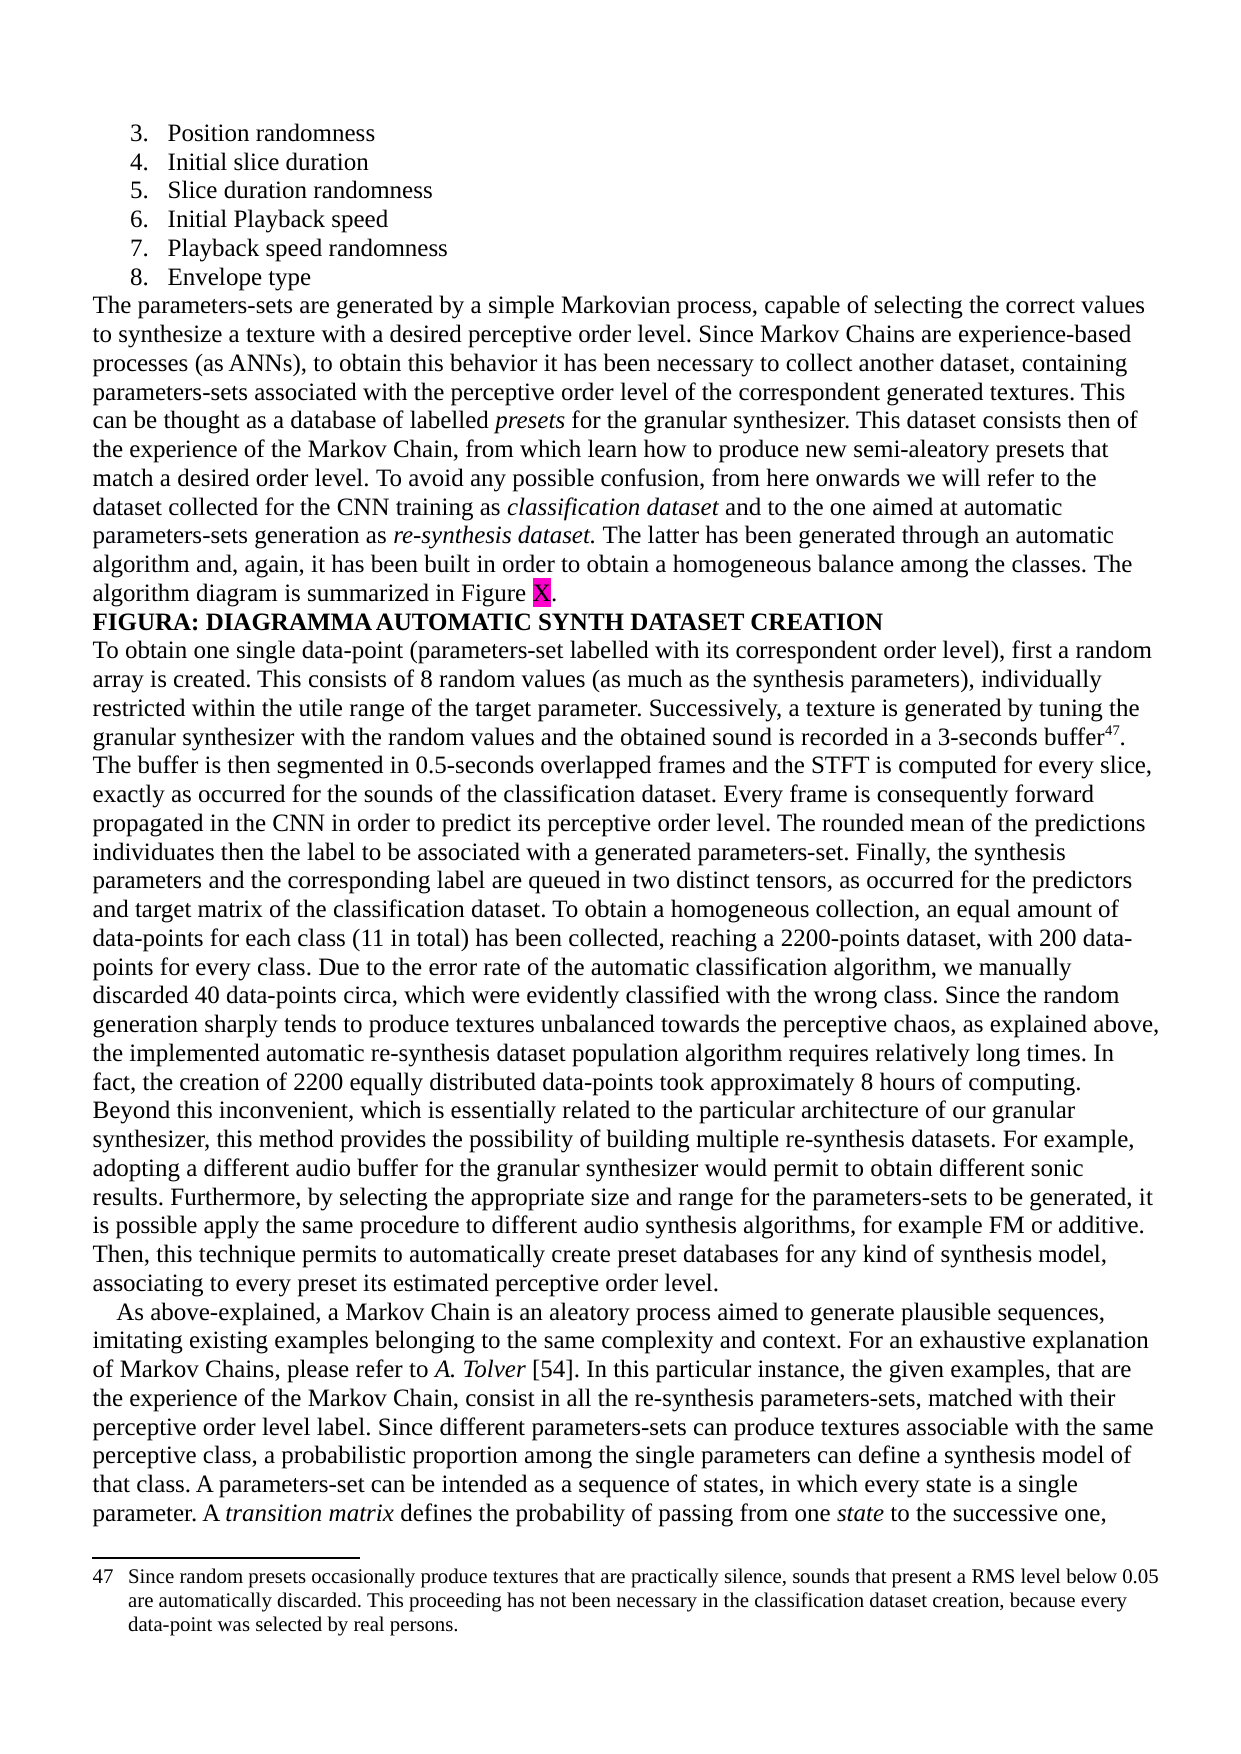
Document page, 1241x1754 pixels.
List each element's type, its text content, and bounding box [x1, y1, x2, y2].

text To obtain one single data-point (parameters-set labelled with its correspondent order level), first a random array is created. This consists of 8 random values (as much as the synthesis parameters), individually restricted within the utile range of the target parameter. Successively, a texture is generated by tuning the granular synthesizer with the random values and the obtained sound is recorded in a 3-seconds buffer. The buffer is then segmented in 0.5-seconds overlapped frames and the STFT is computed for every slice, exactly as occurred for the sounds of the classification dataset. Every frame is consequently forward propagated in the CNN in order to predict its perceptive order level. The rounded mean of the predictions individuates then the label to be associated with a generated parameters-set. Finally, the synthesis parameters and the corresponding label are queued in two distinct tensors, as occurred for the predictors and target matrix of the classification dataset. To obtain a homogeneous collection, an equal amount of data-points for each class (11 in total) has been collected, reaching a 2200-points dataset, with 200 data-points for every class. Due to the error rate of the automatic classification algorithm, we manually discarded 40 data-points circa, which were evidently classified with the wrong class. Since the random generation sharply tends to produce textures unbalanced towards the perceptive chaos, as explained above, the implemented automatic re-synthesis dataset population algorithm requires relatively long times. In fact, the creation of 2200 equally distributed data-points took approximately 8 hours of computing. Beyond this inconvenient, which is essentially related to the particular architecture of our granular synthesizer, this method provides the possibility of building multiple re-synthesis datasets. For example, adopting a different audio buffer for the granular synthesizer would permit to obtain different sonic results. Furthermore, by selecting the appropriate size and range for the parameters-sets to be generated, it is possible apply the same procedure to different audio synthesis algorithms, for example FM or additive. Then, this technique permits to automatically create preset databases for any kind of synthesis model, associating to every preset its estimated perceptive order level. [92, 636, 1160, 1297]
text Since random presets occasionally produce textures that are practically silence, sounds that present a RMS level below 0.05 are automatically discarded. This proceeding has not been necessary in the classification dataset creation, because every data-point was selected by real persons. [92, 1564, 1160, 1636]
list Envelope type [130, 262, 1160, 291]
text As above-explained, a Markov Chain is an aleatory process aimed to generate plausible sequences, imitating existing examples belonging to the same complexity and context. For an exhaustive explanation of Markov Chains, please refer to A. Tolver [54]. In this particular instance, the given examples, that are the experience of the Markov Chain, consist in all the re-synthesis parameters-sets, matched with their perceptive order level label. Since different parameters-sets can produce textures associable with the same perceptive class, a probabilistic proportion among the single parameters can define a synthesis model of that class. A parameters-set can be intended as a sequence of states, in which every state is a single parameter. A transition matrix defines the probability of passing from one state to the successive one, [92, 1297, 1160, 1527]
text FIGURA: DIAGRAMMA AUTOMATIC SYNTH DATASET CREATION [92, 607, 1160, 636]
list Initial slice duration [130, 147, 1160, 176]
list Slice duration randomness [130, 176, 1160, 204]
list Initial Playback speed [130, 204, 1160, 233]
list Position randomness [130, 118, 1160, 147]
list Playback speed randomness [130, 233, 1160, 262]
text The parameters-sets are generated by a simple Markovian process, capable of selecting the correct values to synthesize a texture with a desired perceptive order level. Since Markov Chains are experience-based processes (as ANNs), to obtain this behavior it has been necessary to collect another dataset, containing parameters-sets associated with the perceptive order level of the correspondent generated textures. This can be thought as a database of labelled presets for the granular synthesizer. This dataset consists then of the experience of the Markov Chain, from which learn how to produce new semi-aleatory presets that match a desired order level. To avoid any possible confusion, from here onwards we will refer to the dataset collected for the CNN training as classification dataset and to the one aimed at automatic parameters-sets generation as re-synthesis dataset. The latter has been generated through an automatic algorithm and, again, it has been built in order to obtain a homogeneous balance among the classes. The algorithm diagram is summarized in Figure X. [92, 291, 1160, 607]
